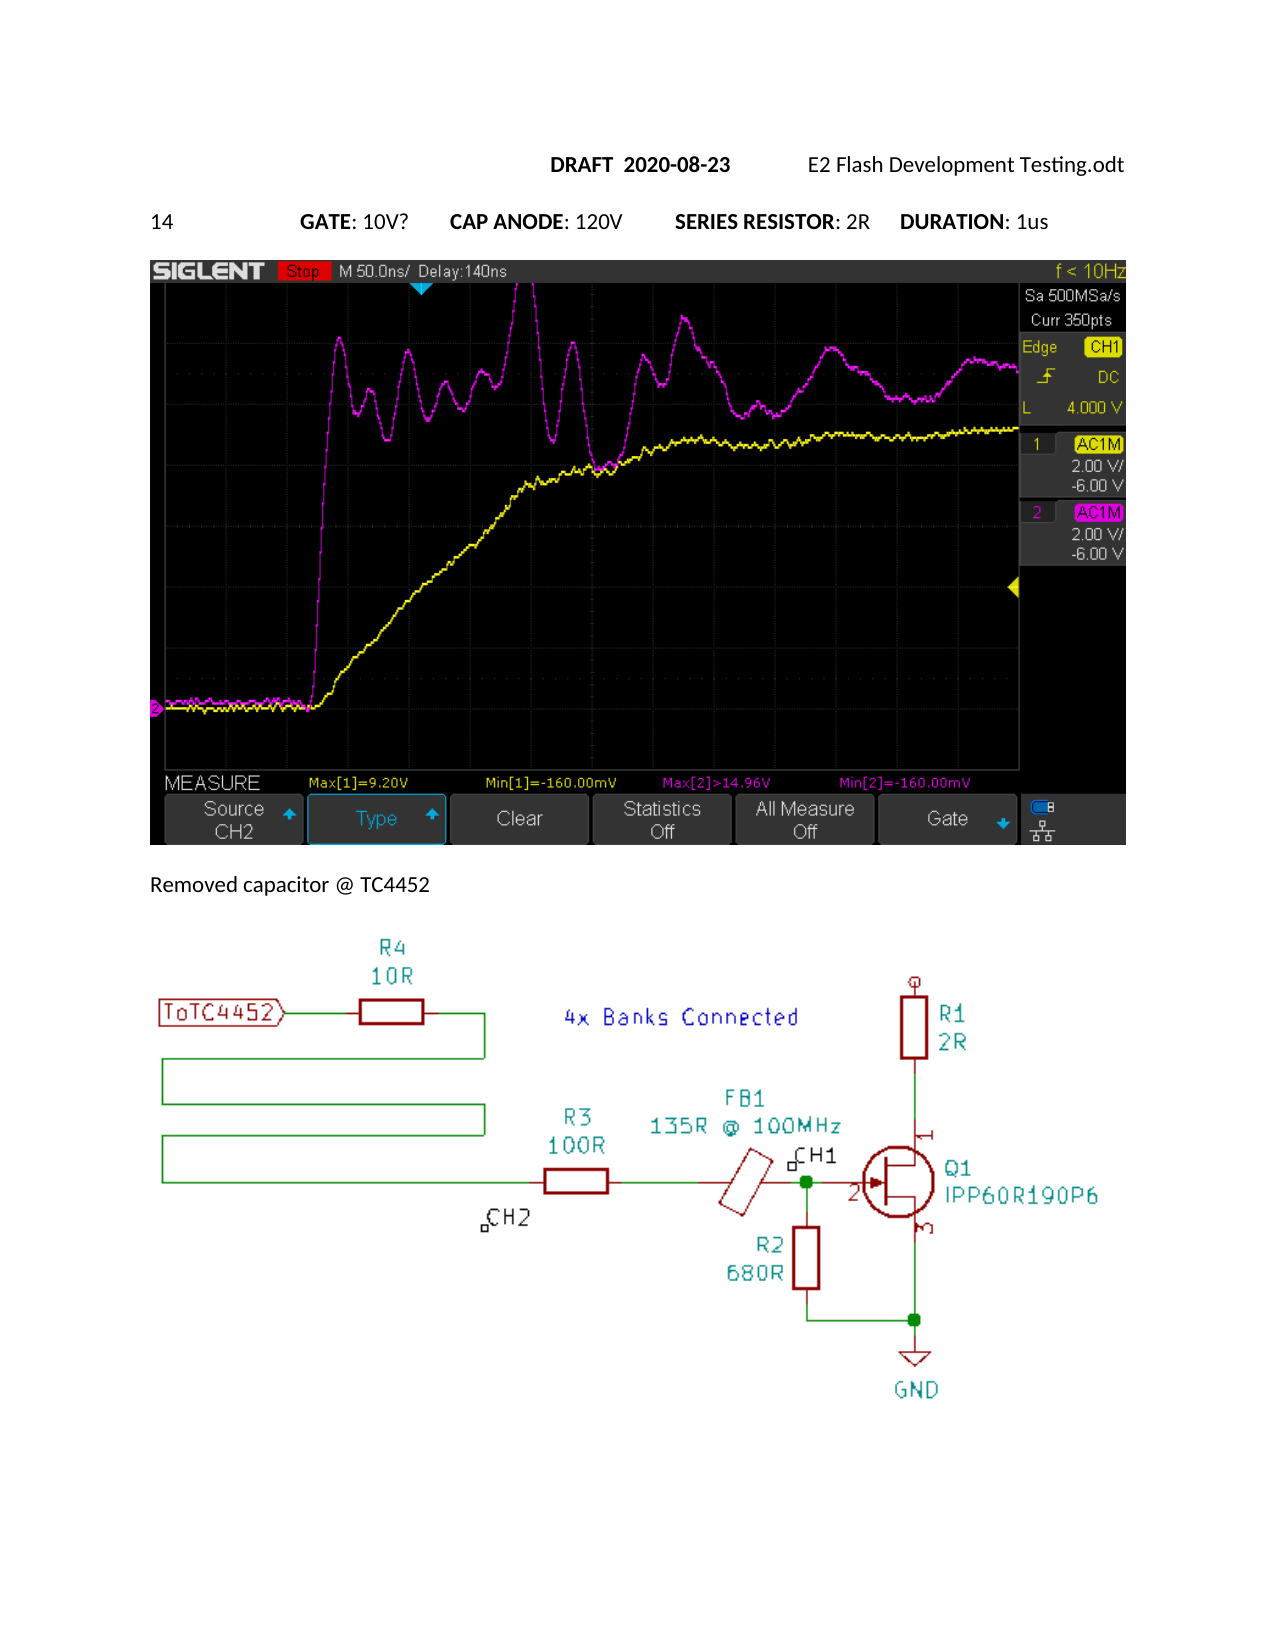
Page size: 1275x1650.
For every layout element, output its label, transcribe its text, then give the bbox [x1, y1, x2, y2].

picture [150, 260, 1126, 845]
picture [309, 796, 444, 843]
text 14 GATE: 10V? CAP ANODE: 120V SERIES RESISTOR: 2R DURATION: 1us [150, 207, 1125, 236]
picture [151, 922, 1124, 1419]
text Removed capacitor @ TC4452 [150, 870, 1125, 898]
